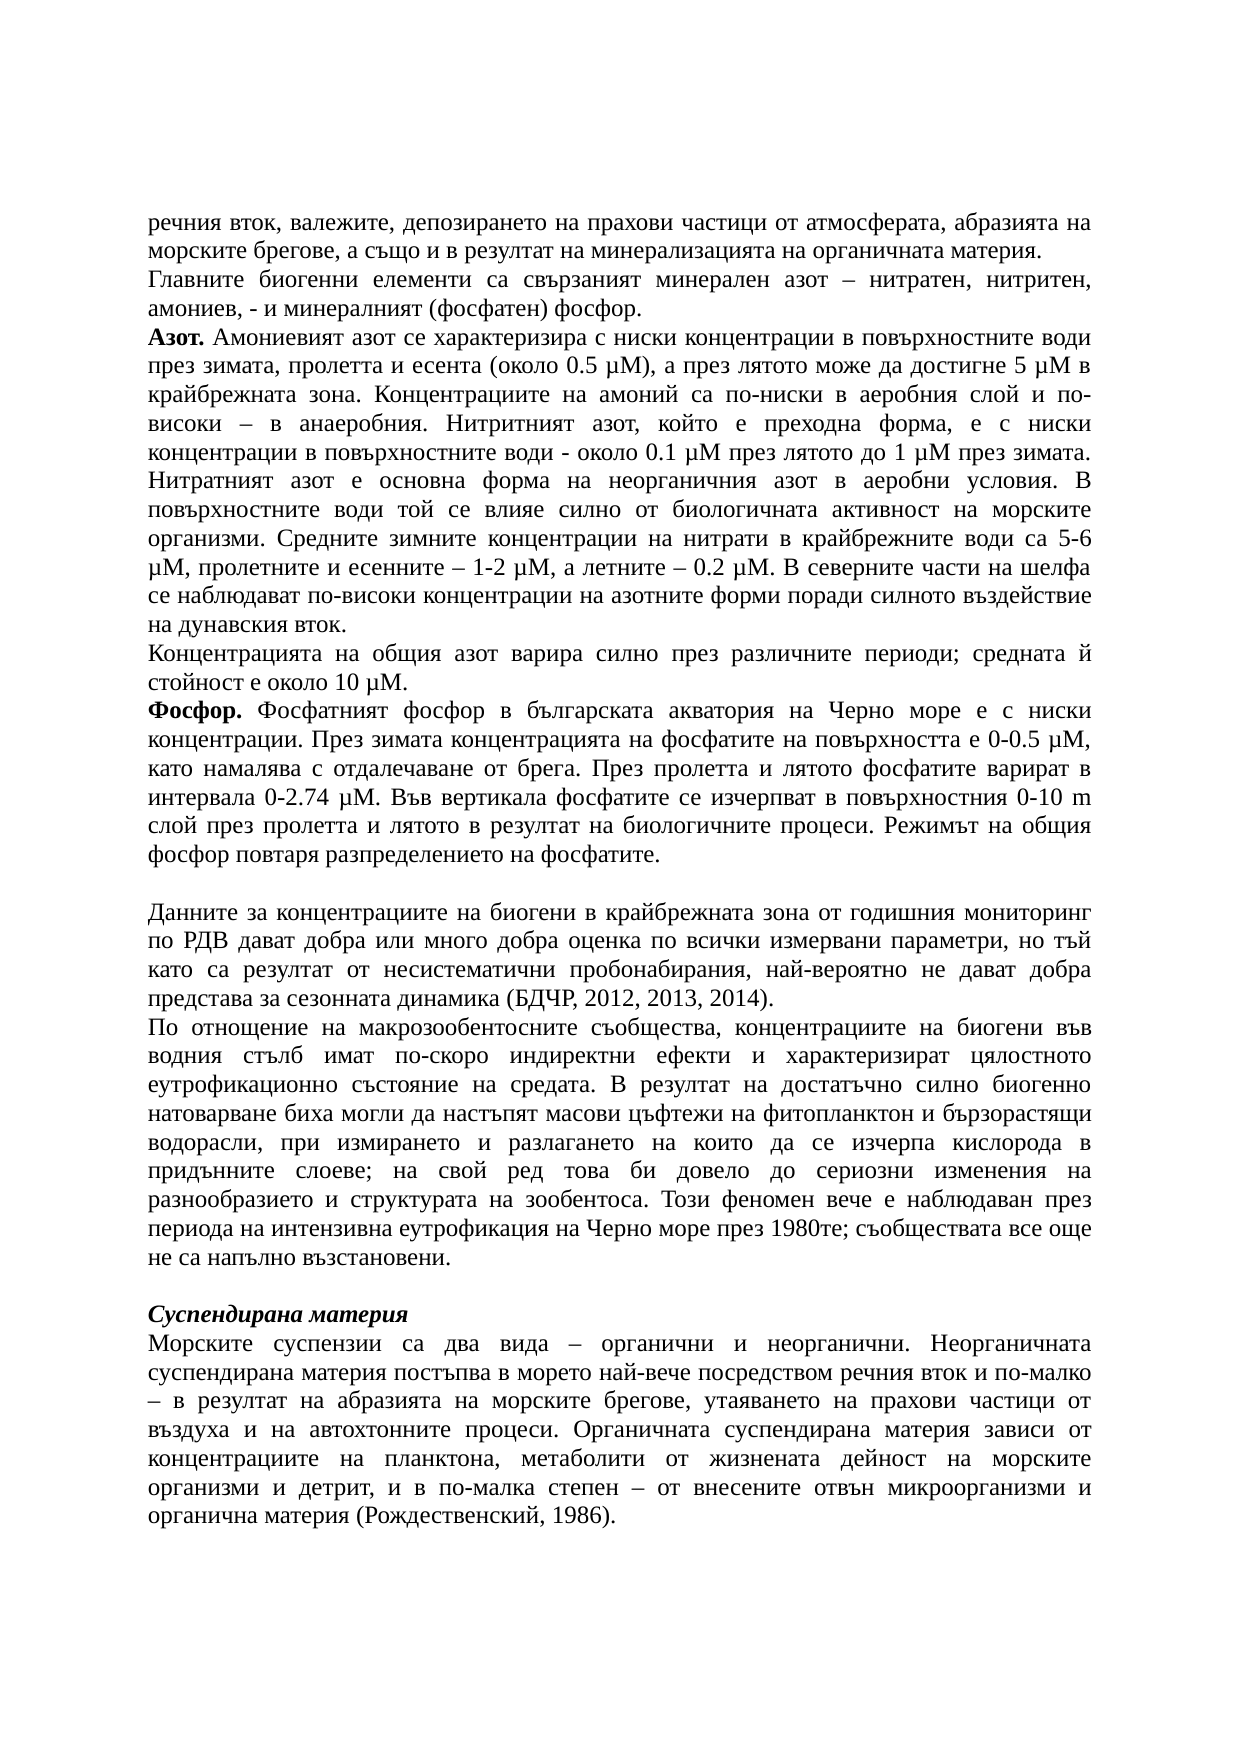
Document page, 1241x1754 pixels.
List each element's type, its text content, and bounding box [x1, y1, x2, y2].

text Суспендирана материя [148, 1299, 1093, 1328]
text По отнощение на макрозообентосните съобщества, концентрациите на биогени във водния стълб имат по-скоро индиректни ефекти и характеризират цялостното еутрофикационно състояние на средата. В резултат на достатъчно силно биогенно натоварване биха могли да настъпят масови цъфтежи на фитопланктон и бързорастящи водорасли, при измирането и разлагането на които да се изчерпа кислорода в придънните слоеве; на свой ред това би довело до сериозни изменения на разнообразието и структурата на зообентоса. Този феномен вече е наблюдаван през периода на интензивна еутрофикация на Черно море през 1980те; съобществата все още не са напълно възстановени. [148, 1012, 1093, 1270]
text Концентрацията на общия азот варира силно през различните периоди; средната й стойност е около 10 µM. [148, 638, 1093, 695]
text Азот. Амониевият азот се характеризира с ниски концентрации в повърхностните води през зимата, пролетта и есента (около 0.5 µM), а през лятото може да достигне 5 µM в крайбрежната зона. Концентрациите на амоний са по-ниски в аеробния слой и по-високи – в анаеробния. Нитритният азот, който е преходна форма, е с ниски концентрации в повърхностните води - около 0.1 µM през лятото до 1 µM през зимата. Нитратният азот е основна форма на неорганичния азот в аеробни условия. В повърхностните води той се влияе силно от биологичната активност на морските организми. Средните зимните концентрации на нитрати в крайбрежните води са 5-6 µM, пролетните и есенните – 1-2 µM, а летните – 0.2 µM. В северните части на шелфа се наблюдават по-високи концентрации на азотните форми поради силното въздействие на дунавския вток. [148, 322, 1093, 638]
text Морските суспензии са два вида – органични и неорганични. Неорганичната суспендирана материя постъпва в морето най-вече посредством речния вток и по-малко – в резултат на абразията на морските брегове, утаяването на прахови частици от въздуха и на автохтонните процеси. Органичната суспендирана материя зависи от концентрациите на планктона, метаболити от жизнената дейност на морските организми и детрит, и в по-малка степен – от внесените отвън микроорганизми и органична материя (Рождественский, 1986). [148, 1328, 1093, 1529]
text Главните биогенни елементи са свързаният минерален азот – нитратен, нитритен, амониев, - и минералният (фосфатен) фосфор. [148, 264, 1093, 322]
text Фосфор. Фосфатният фосфор в българската акватория на Черно море е с ниски концентрации. През зимата концентрацията на фосфатите на повърхността е 0-0.5 µM, като намалява с отдалечаване от брега. През пролетта и лятото фосфатите варират в интервала 0-2.74 µM. Във вертикала фосфатите се изчерпват в повърхностния 0-10 m слой през пролетта и лятото в резултат на биологичните процеси. Режимът на общия фосфор повтаря разпределението на фосфатите. [148, 695, 1093, 868]
text речния вток, валежите, депозирането на прахови частици от атмосферата, абразията на морските брегове, а също и в резултат на минерализацията на органичната материя. [148, 207, 1093, 264]
text Данните за концентрациите на биогени в крайбрежната зона от годишния мониторинг по РДВ дават добра или много добра оценка по всички измервани параметри, но тъй като са резултат от несистематични пробонабирания, най-вероятно не дават добра представа за сезонната динамика (БДЧР, 2012, 2013, 2014). [148, 897, 1093, 1012]
